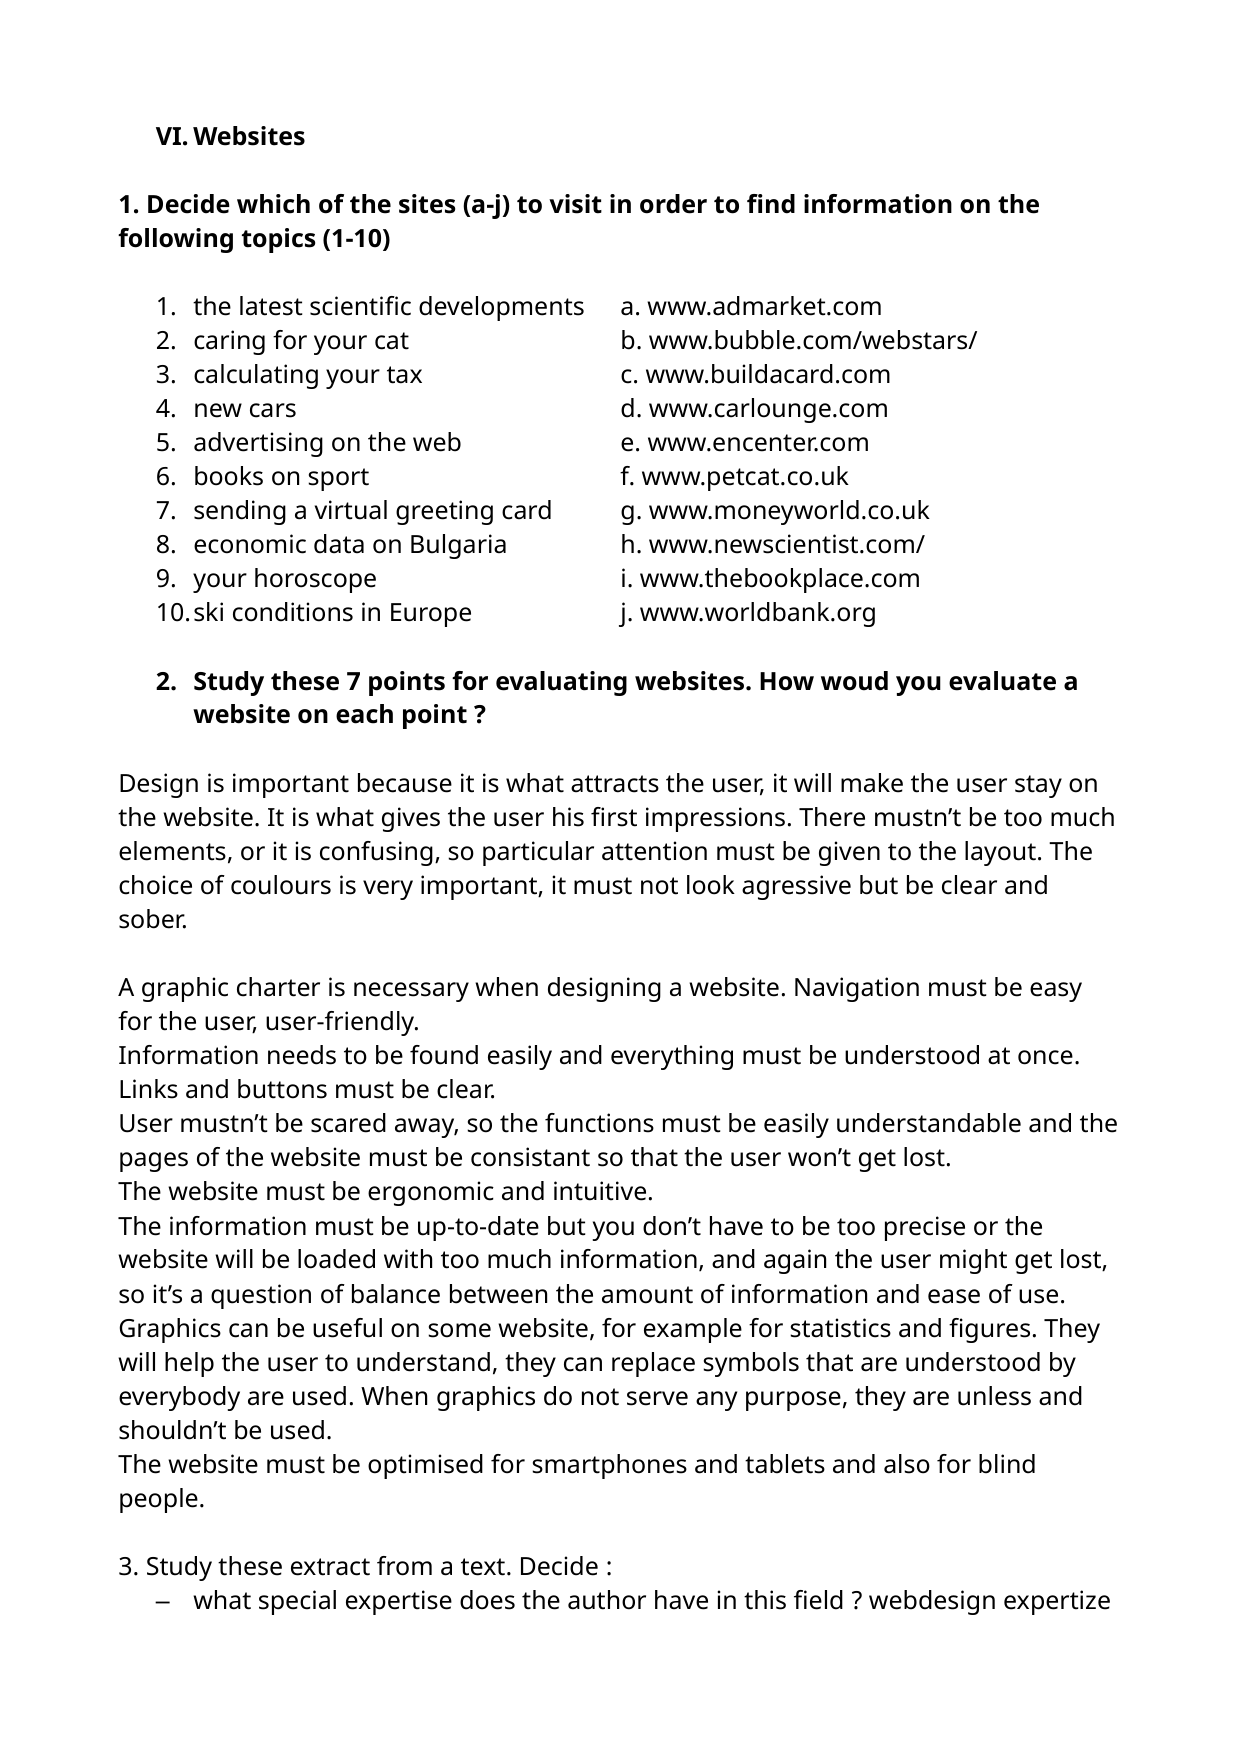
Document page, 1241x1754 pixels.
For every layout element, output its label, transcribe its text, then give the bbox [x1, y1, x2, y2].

text 1. Decide which of the sites (a-j) to visit in order to find information on the following topics (1-10) [118, 186, 1122, 254]
text The website must be optimised for smartphones and tablets and also for blind people. [118, 1447, 1122, 1515]
text Design is important because it is what attracts the user, it will make the user stay on the website. It is what gives the user his first impressions. There mustn’t be too much elements, or it is confusing, so particular attention must be given to the layout. The choice of coulours is very important, it must not look agressive but be clear and sober. [118, 765, 1122, 936]
list your horoscope [156, 561, 620, 595]
list new cars [156, 391, 620, 425]
list ski conditions in Europe [156, 595, 620, 629]
text a. www.admarket.com [620, 288, 1122, 322]
text 3. Study these extract from a text. Decide : [118, 1549, 1122, 1583]
text User mustn’t be scared away, so the functions must be easily understandable and the pages of the website must be consistant so that the user won’t get lost. [118, 1106, 1122, 1174]
list sending a virtual greeting card [156, 493, 620, 527]
text j. www.worldbank.org [620, 595, 1122, 629]
text The information must be up-to-date but you don’t have to be too precise or the website will be loaded with too much information, and again the user might get lost, so it’s a question of balance between the amount of information and ease of use. Graphics can be useful on some website, for example for statistics and figures. They will help the user to understand, they can replace symbols that are understood by everybody are used. When graphics do not serve any purpose, they are unless and shouldn’t be used. [118, 1208, 1122, 1447]
text h. www.newscientist.com/ [620, 527, 1122, 561]
list books on sport [156, 459, 620, 493]
text g. www.moneyworld.co.uk [620, 493, 1122, 527]
text The website must be ergonomic and intuitive. [118, 1174, 1122, 1208]
list economic data on Bulgaria [156, 527, 620, 561]
list advertising on the web [156, 425, 620, 459]
text f. www.petcat.co.uk [620, 459, 1122, 493]
text A graphic charter is necessary when designing a website. Navigation must be easy for the user, user-friendly. [118, 970, 1122, 1038]
list calculating your tax [156, 357, 620, 391]
text d. www.carlounge.com [620, 391, 1122, 425]
list what special expertise does the author have in this field ? webdesign expertize [156, 1583, 1122, 1617]
text i. www.thebookplace.com [620, 561, 1122, 595]
text e. www.encenter.com [620, 425, 1122, 459]
list Study these 7 points for evaluating websites. How woud you evaluate a website on each point ? [156, 663, 1122, 731]
list caring for your cat [156, 322, 620, 357]
list the latest scientific developments [156, 288, 620, 322]
text b. www.bubble.com/webstars/ [620, 322, 1122, 357]
list Websites [156, 118, 1122, 152]
text Information needs to be found easily and everything must be understood at once. Links and buttons must be clear. [118, 1038, 1122, 1106]
text c. www.buildacard.com [620, 357, 1122, 391]
